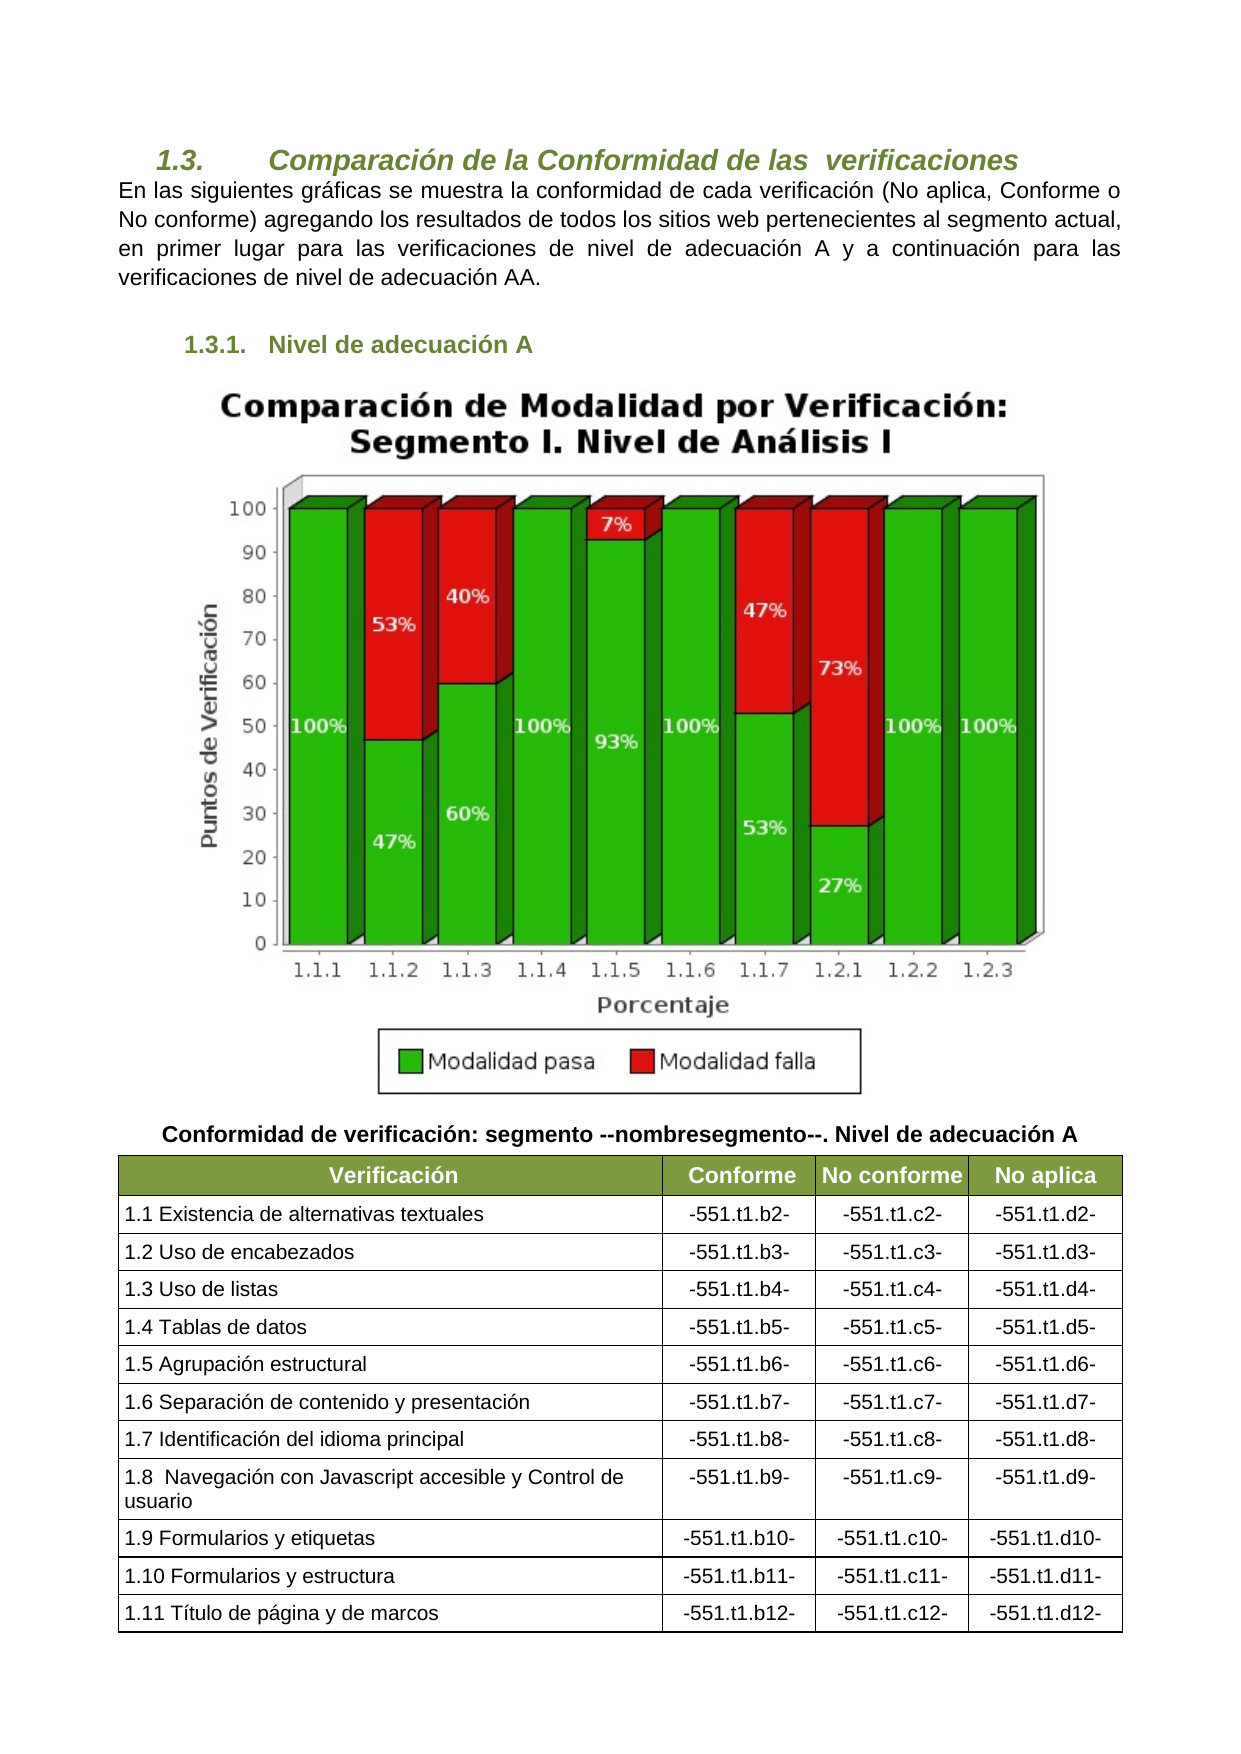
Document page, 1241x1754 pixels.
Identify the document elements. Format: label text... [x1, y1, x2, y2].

table_cell 1.11 Título de página y de marcos [119, 1595, 662, 1631]
table_cell -551.t1.c3- [816, 1234, 968, 1270]
table_cell 1.2 Uso de encabezados [119, 1234, 662, 1270]
table_cell -551.t1.b2- [663, 1196, 815, 1232]
table_header Conforme [663, 1156, 815, 1195]
table_cell -551.t1.b11- [663, 1558, 815, 1594]
table_cell -551.t1.c10- [816, 1520, 968, 1556]
table_cell 1.5 Agrupación estructural [119, 1346, 662, 1382]
table_cell -551.t1.c4- [816, 1271, 968, 1307]
table_header No aplica [969, 1156, 1122, 1195]
table_cell -551.t1.c11- [816, 1558, 968, 1594]
text En las siguientes gráficas se muestra la conformidad de cada verificación (No aplica, Conforme o No conforme) agregando los resultados de todos los sitios web pertenecientes al segmento actual, en primer lugar para las verificaciones de nivel de adecuación A y a continuación para las verificaciones de nivel de adecuación AA. [118, 177, 1122, 290]
table_cell 1.9 Formularios y etiquetas [119, 1520, 662, 1556]
table_cell -551.t1.d4- [969, 1271, 1122, 1307]
text Conformidad de verificación: segmento --nombresegmento--. Nivel de adecuación A [118, 1121, 1122, 1147]
table_cell 1.1 Existencia de alternativas textuales [119, 1196, 662, 1232]
table_cell -551.t1.d8- [969, 1421, 1122, 1457]
subtitle Comparación de la Conformidad de las verificaciones [148, 143, 1122, 177]
table_cell -551.t1.b9- [663, 1459, 815, 1519]
table_cell -551.t1.d3- [969, 1234, 1122, 1270]
table_cell -551.t1.b3- [663, 1234, 815, 1270]
table_cell 1.7 Identificación del idioma principal [119, 1421, 662, 1457]
table_cell 1.8 Navegación con Javascript accesible y Control de usuario [119, 1459, 662, 1519]
picture [178, 386, 1062, 1096]
table_cell -551.t1.d5- [969, 1309, 1122, 1345]
table_cell -551.t1.d12- [969, 1595, 1122, 1631]
table_cell -551.t1.d10- [969, 1520, 1122, 1556]
table_cell -551.t1.b4- [663, 1271, 815, 1307]
table_cell 1.3 Uso de listas [119, 1271, 662, 1307]
table_cell -551.t1.d2- [969, 1196, 1122, 1232]
table_cell -551.t1.b6- [663, 1346, 815, 1382]
table_cell -551.t1.c12- [816, 1595, 968, 1631]
table_cell -551.t1.b5- [663, 1309, 815, 1345]
table_cell 1.6 Separación de contenido y presentación [119, 1384, 662, 1420]
table_cell 1.10 Formularios y estructura [119, 1558, 662, 1594]
table_cell -551.t1.d9- [969, 1459, 1122, 1519]
table_header No conforme [816, 1156, 968, 1195]
table_cell -551.t1.d11- [969, 1558, 1122, 1594]
table_cell -551.t1.d6- [969, 1346, 1122, 1382]
table_cell -551.t1.b10- [663, 1520, 815, 1556]
table_cell -551.t1.b12- [663, 1595, 815, 1631]
table_cell -551.t1.c8- [816, 1421, 968, 1457]
table_cell -551.t1.c6- [816, 1346, 968, 1382]
table_cell -551.t1.c7- [816, 1384, 968, 1420]
table_cell -551.t1.c5- [816, 1309, 968, 1345]
table_cell -551.t1.c9- [816, 1459, 968, 1519]
table_cell -551.t1.b8- [663, 1421, 815, 1457]
table_cell -551.t1.c2- [816, 1196, 968, 1232]
table_cell -551.t1.d7- [969, 1384, 1122, 1420]
table_cell 1.4 Tablas de datos [119, 1309, 662, 1345]
table_cell -551.t1.b7- [663, 1384, 815, 1420]
subtitle Nivel de adecuación A [177, 330, 1122, 359]
table_header Verificación [119, 1156, 662, 1195]
